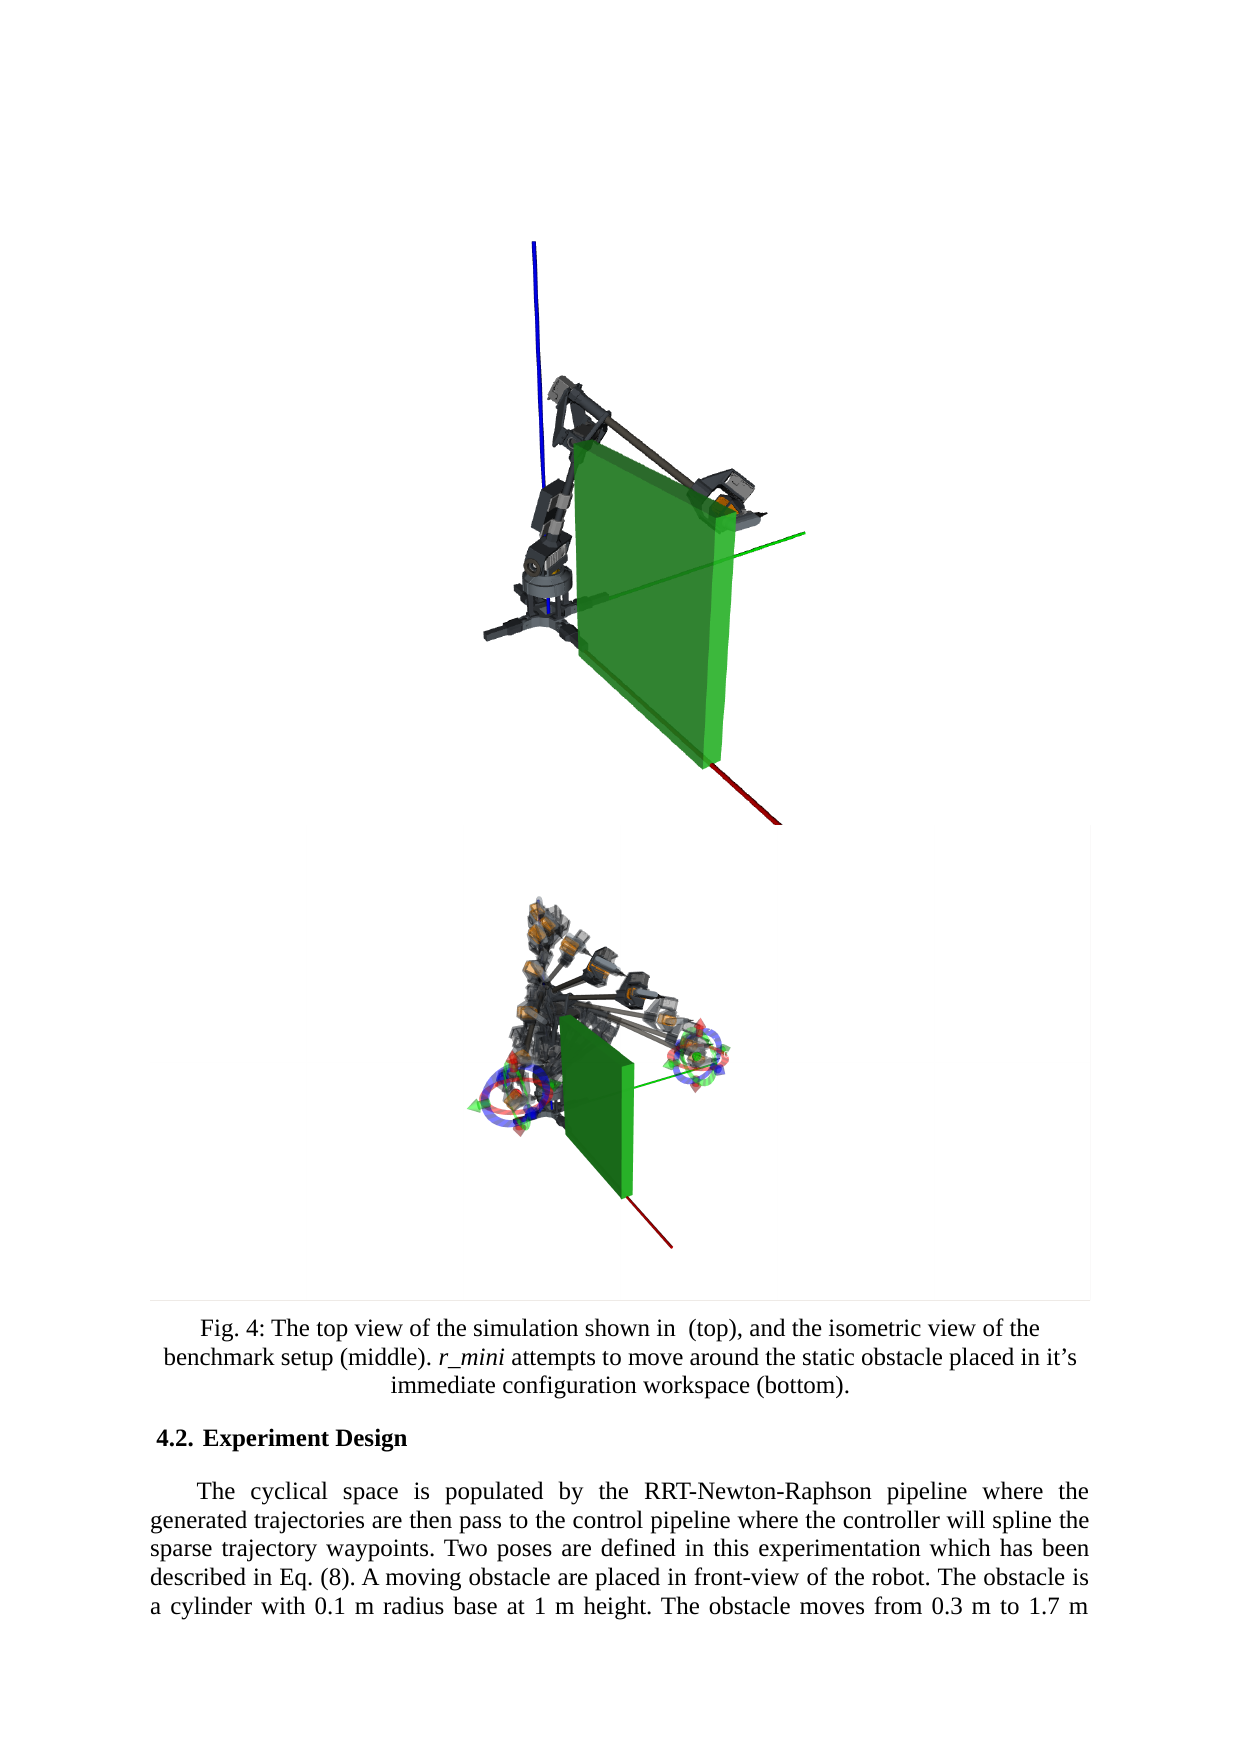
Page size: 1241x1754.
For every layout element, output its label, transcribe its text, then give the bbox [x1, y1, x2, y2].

list Experiment Design [150, 1423, 1090, 1452]
text Fig. 4: The top view of the simulation shown in (top), and the isometric view of the benchmark setup (middle). r_mini attempts to move around the static obstacle placed in it’s immediate configuration workspace (bottom). [150, 1313, 1090, 1399]
picture [150, 180, 1091, 1301]
text The cyclical space is populated by the RRT-Newton-Raphson pipeline where the generated trajectories are then pass to the control pipeline where the controller will spline the sparse trajectory waypoints. Two poses are defined in this experimentation which has been described in Eq. (8). A moving obstacle are placed in front-view of the robot. The obstacle is a cylinder with 0.1 m radius base at 1 m height. The obstacle moves from 0.3 m to 1.7 m [150, 1476, 1090, 1620]
